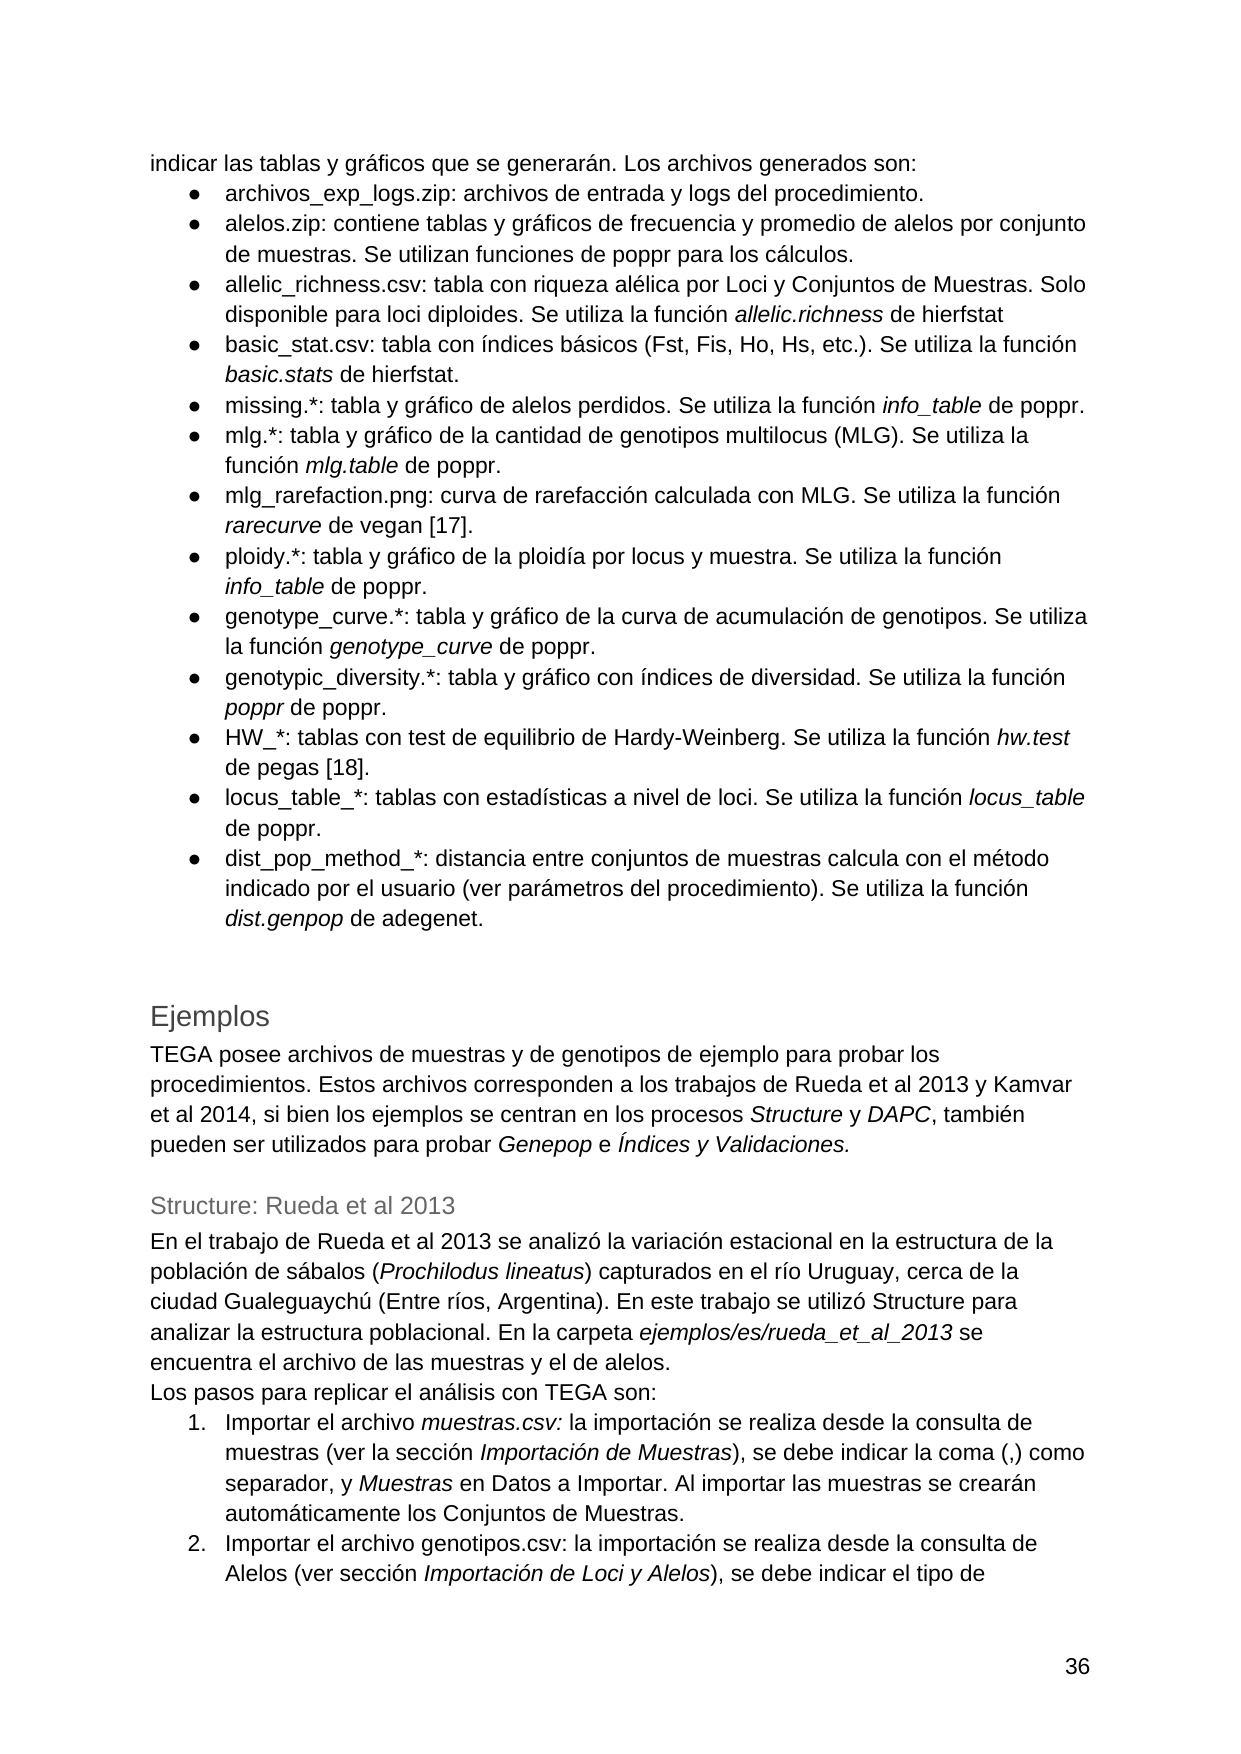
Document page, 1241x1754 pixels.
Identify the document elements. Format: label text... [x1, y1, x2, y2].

list dist_pop_method_*: distancia entre conjuntos de muestras calcula con el método indicado por el usuario (ver parámetros del procedimiento). Se utiliza la función dist.genpop de adegenet. [187, 845, 1090, 932]
list Importar el archivo muestras.csv: la importación se realiza desde la consulta de muestras (ver la sección Importación de Muestras), se debe indicar la coma (,) como separador, y Muestras en Datos a Importar. Al importar las muestras se crearán automáticamente los Conjuntos de Muestras. [187, 1409, 1090, 1526]
list genotypic_diversity.*: tabla y gráfico con índices de diversidad. Se utiliza la función poppr de poppr. [187, 663, 1090, 720]
list locus_table_*: tablas con estadísticas a nivel de loci. Se utiliza la función locus_table de poppr. [187, 784, 1090, 841]
list mlg_rarefaction.png: curva de rarefacción calculada con MLG. Se utiliza la función rarecurve de vegan [17]. [187, 482, 1090, 539]
list mlg.*: tabla y gráfico de la cantidad de genotipos multilocus (MLG). Se utiliza la función mlg.table de poppr. [187, 422, 1090, 478]
list Importar el archivo genotipos.csv: la importación se realiza desde la consulta de Alelos (ver sección Importación de Loci y Alelos), se debe indicar el tipo de [187, 1530, 1090, 1587]
list ploidy.*: tabla y gráfico de la ploidía por locus y muestra. Se utiliza la función info_table de poppr. [187, 543, 1090, 599]
list HW_*: tablas con test de equilibrio de Hardy-Weinberg. Se utiliza la función hw.test de pegas [18]. [187, 724, 1090, 781]
list basic_stat.csv: tabla con índices básicos (Fst, Fis, Ho, Hs, etc.). Se utiliza la función basic.stats de hierfstat. [187, 331, 1090, 388]
text Los pasos para replicar el análisis con TEGA son: [150, 1379, 1090, 1405]
text TEGA posee archivos de muestras y de genotipos de ejemplo para probar los procedimientos. Estos archivos corresponden a los trabajos de Rueda et al 2013 y Kamvar et al 2014, si bien los ejemplos se centran en los procesos Structure y DAPC, también pueden ser utilizados para probar Genepop e Índices y Validaciones. [150, 1041, 1090, 1158]
text indicar las tablas y gráficos que se generarán. Los archivos generados son: [150, 150, 1090, 176]
list genotype_curve.*: tabla y gráfico de la curva de acumulación de genotipos. Se utiliza la función genotype_curve de poppr. [187, 603, 1090, 660]
text En el trabajo de Rueda et al 2013 se analizó la variación estacional en la estructura de la población de sábalos (Prochilodus lineatus) capturados en el río Uruguay, cerca de la ciudad Gualeguaychú (Entre ríos, Argentina). En este trabajo se utilizó Structure para analizar la estructura poblacional. En la carpeta ejemplos/es/rueda_et_al_2013 se encuentra el archivo de las muestras y el de alelos. [150, 1228, 1090, 1375]
list missing.*: tabla y gráfico de alelos perdidos. Se utiliza la función info_table de poppr. [187, 392, 1090, 418]
list archivos_exp_logs.zip: archivos de entrada y logs del procedimiento. [187, 180, 1090, 207]
subtitle Structure: Rueda et al 2013 [150, 1191, 1090, 1219]
list alelos.zip: contiene tablas y gráficos de frecuencia y promedio de alelos por conjunto de muestras. Se utilizan funciones de poppr para los cálculos. [187, 210, 1090, 267]
list allelic_richness.csv: tabla con riqueza alélica por Loci y Conjuntos de Muestras. Solo disponible para loci diploides. Se utiliza la función allelic.richness de hierfstat [187, 271, 1090, 327]
subtitle Ejemplos [150, 999, 1090, 1032]
